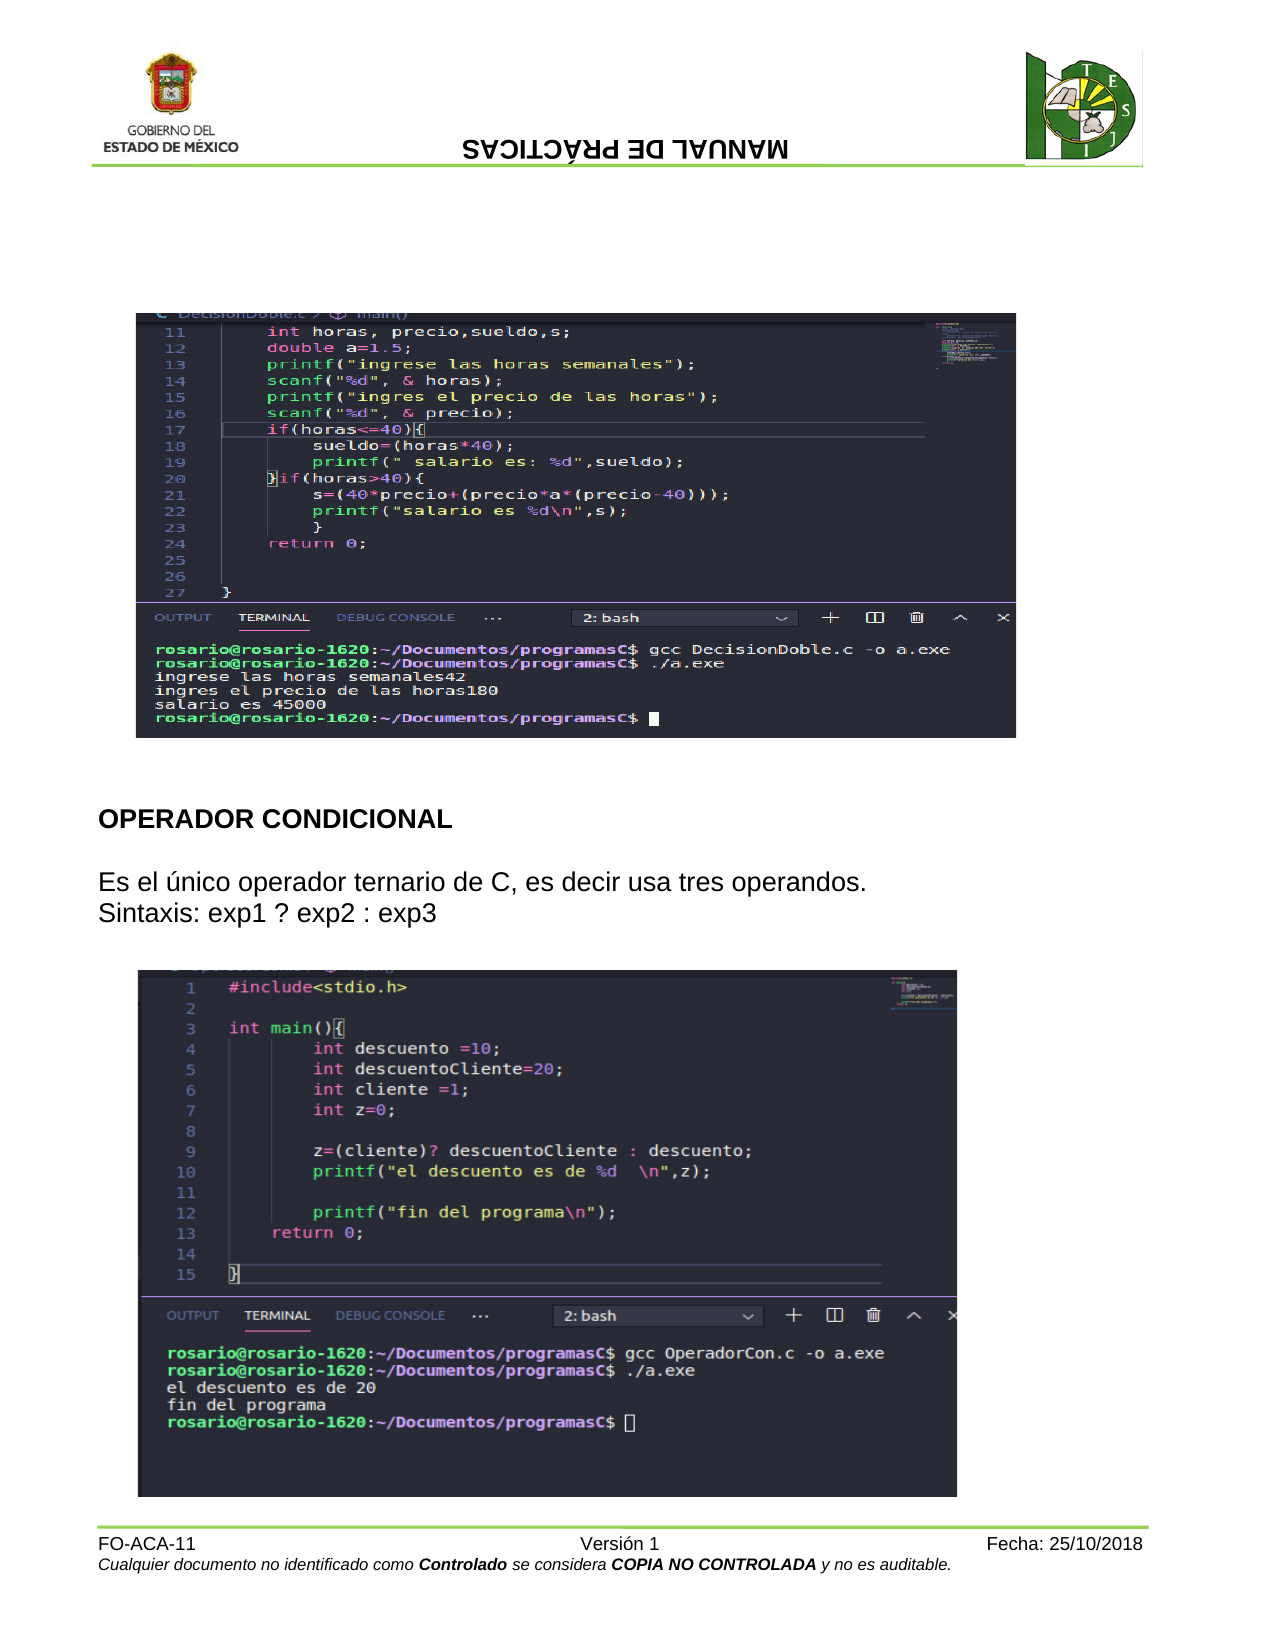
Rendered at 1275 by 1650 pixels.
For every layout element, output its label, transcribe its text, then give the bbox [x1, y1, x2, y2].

picture [95, 42, 241, 161]
picture [1024, 50, 1143, 166]
text OPERADOR CONDICIONAL [98, 803, 1183, 834]
picture [877, 313, 1017, 738]
picture [799, 970, 958, 1497]
text Es el único operador ternario de C, es decir usa tres operandos. [98, 866, 1183, 897]
text Sintaxis: exp1 ? exp2 : exp3 [98, 897, 1183, 928]
